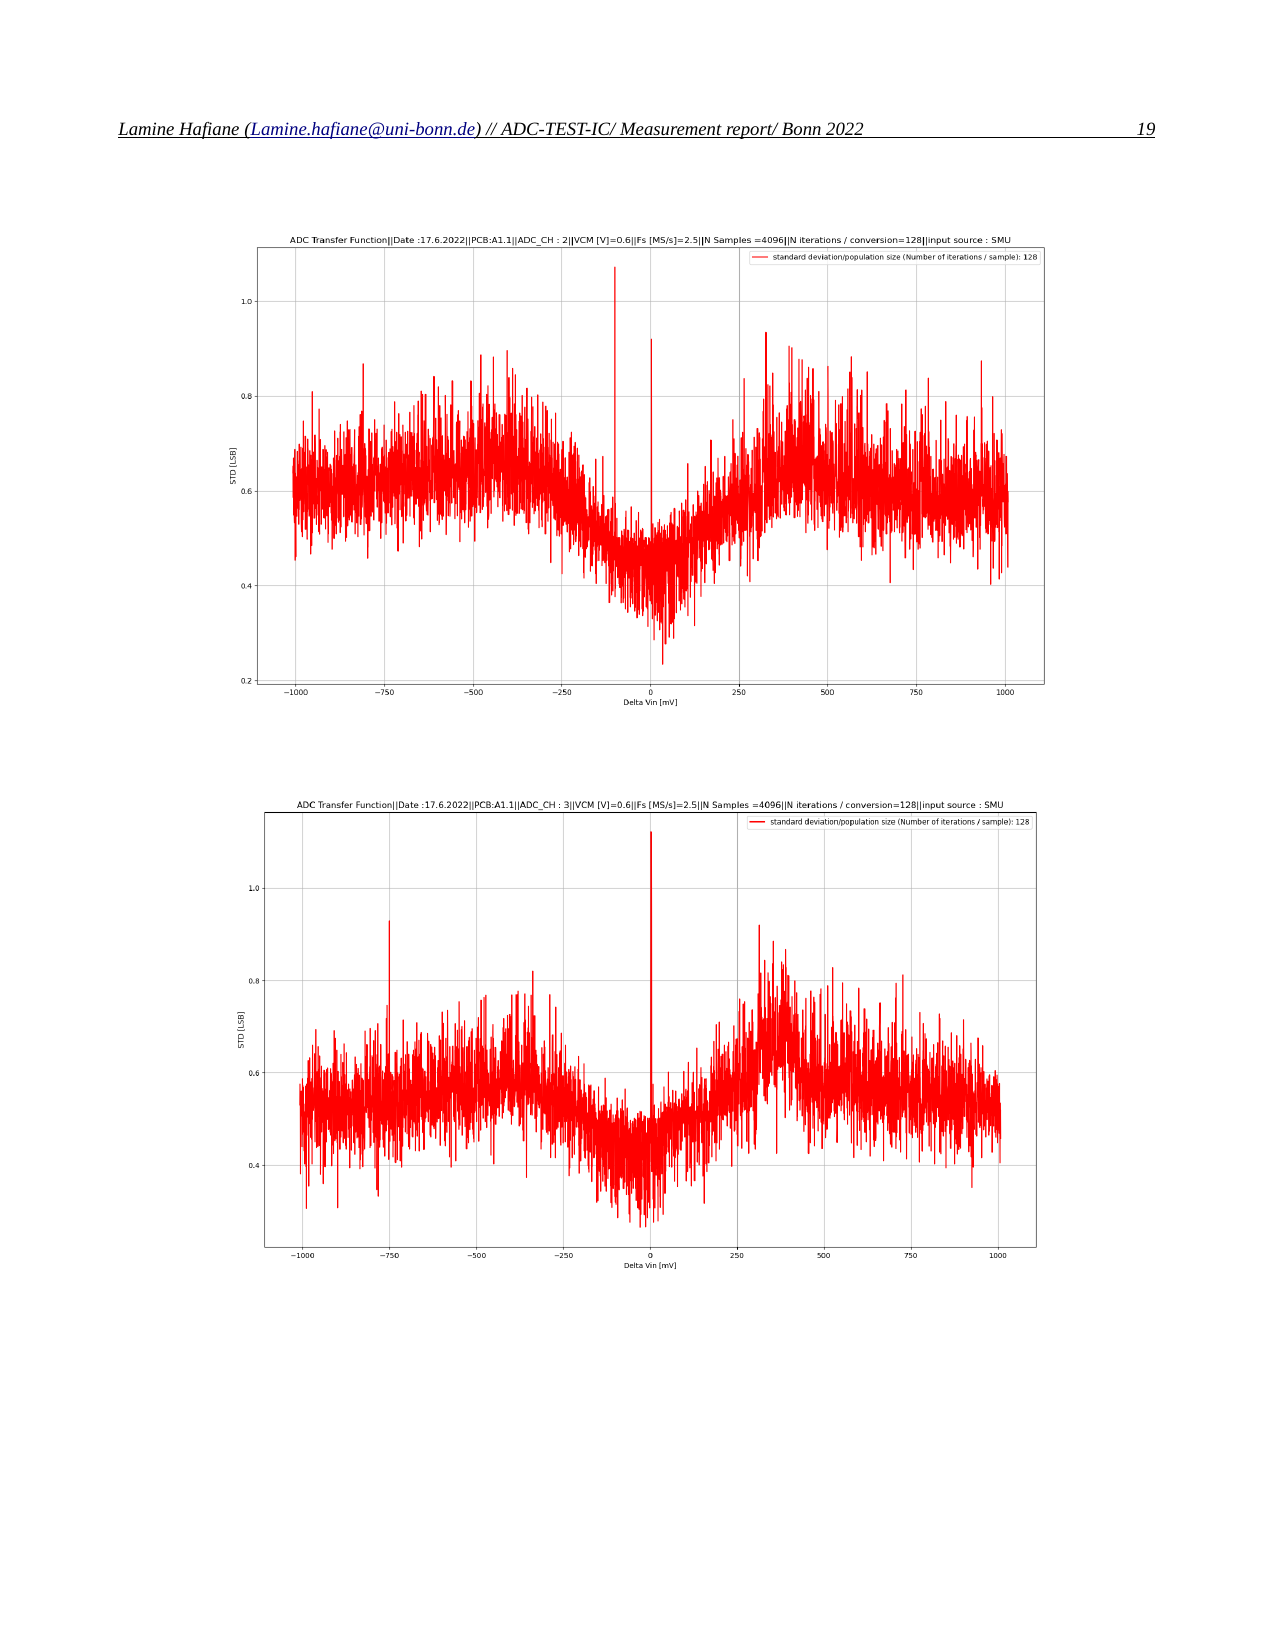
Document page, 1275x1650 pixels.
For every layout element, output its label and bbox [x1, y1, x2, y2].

picture [130, 179, 1145, 1309]
